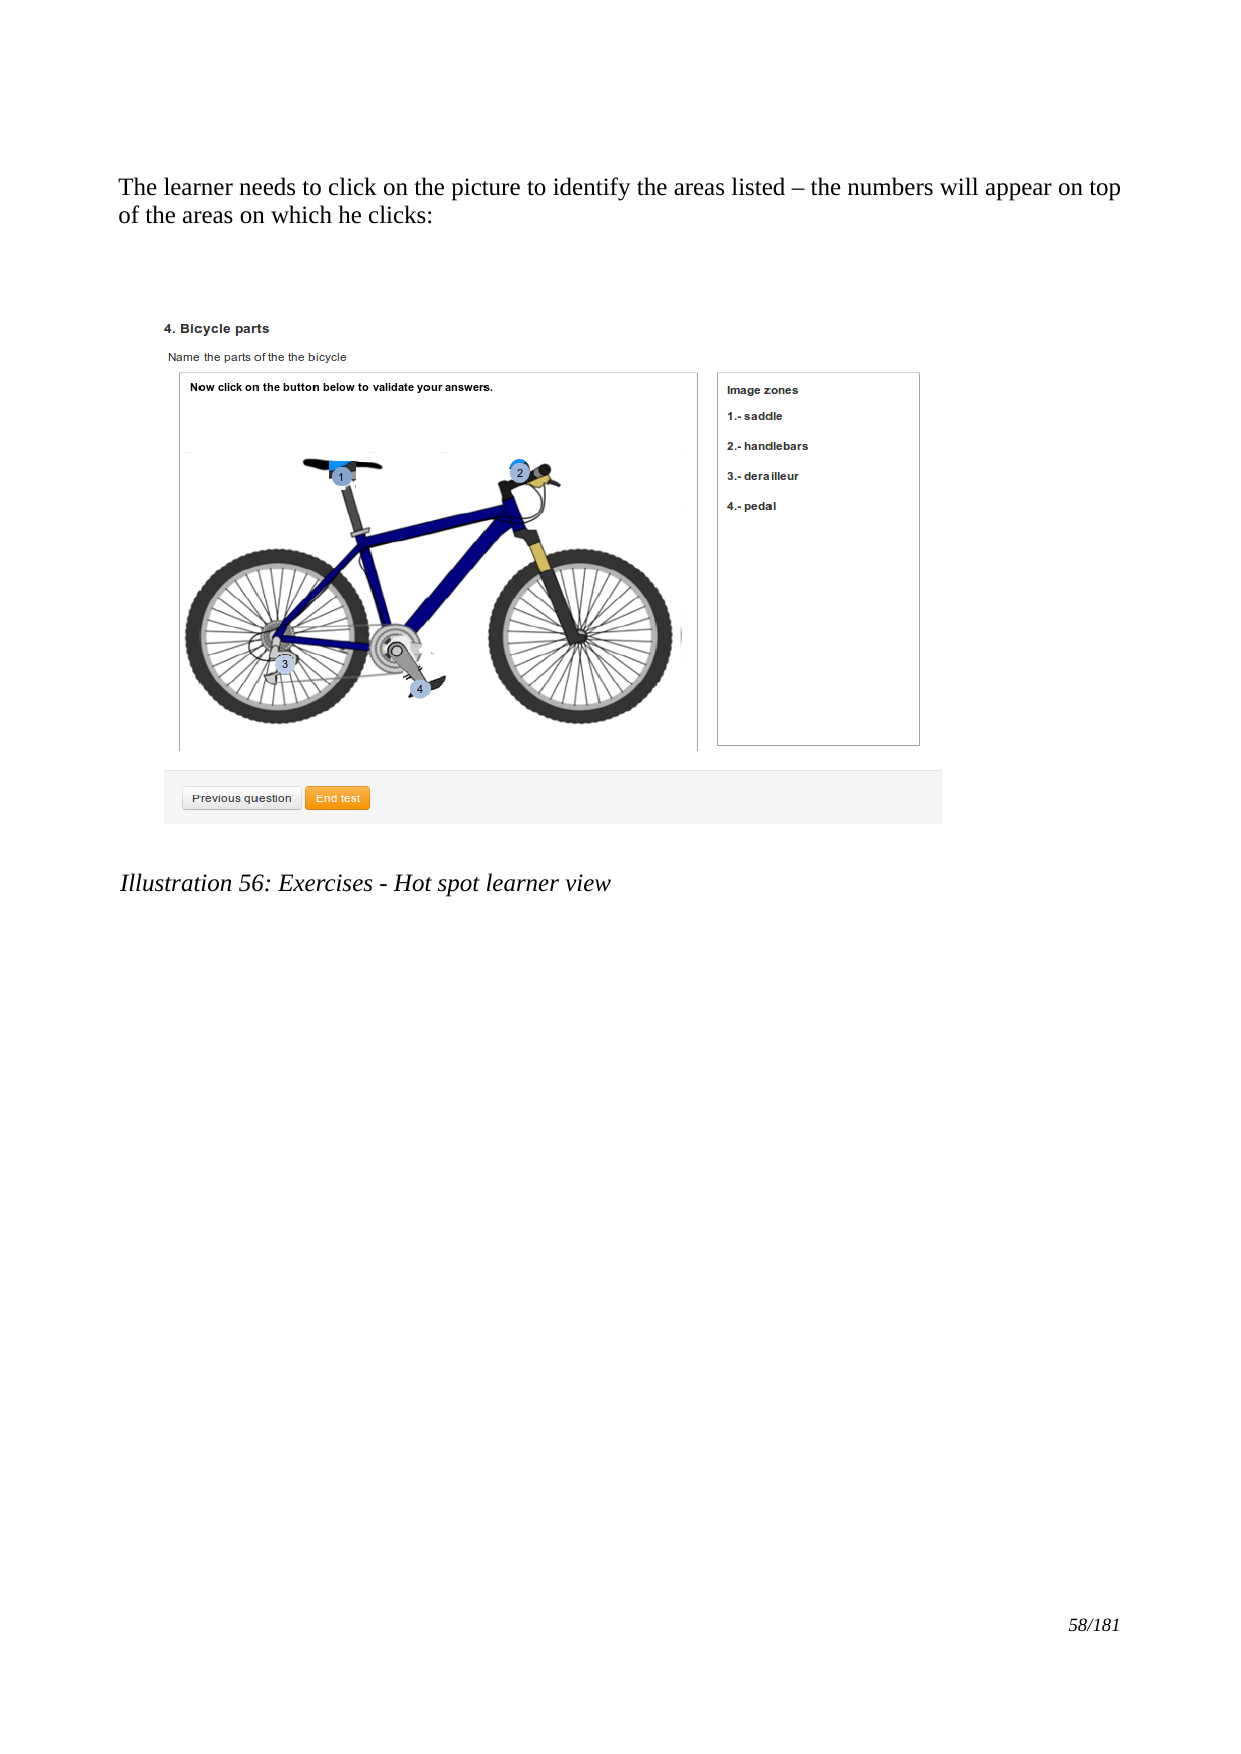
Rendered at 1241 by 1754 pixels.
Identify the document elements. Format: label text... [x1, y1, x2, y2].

picture [143, 316, 942, 824]
text Illustration 56: Exercises - Hot spot learner view [120, 868, 1107, 896]
text The learner needs to click on the picture to identify the areas listed – the numbers will appear on top of the areas on which he clicks: [118, 172, 1122, 229]
